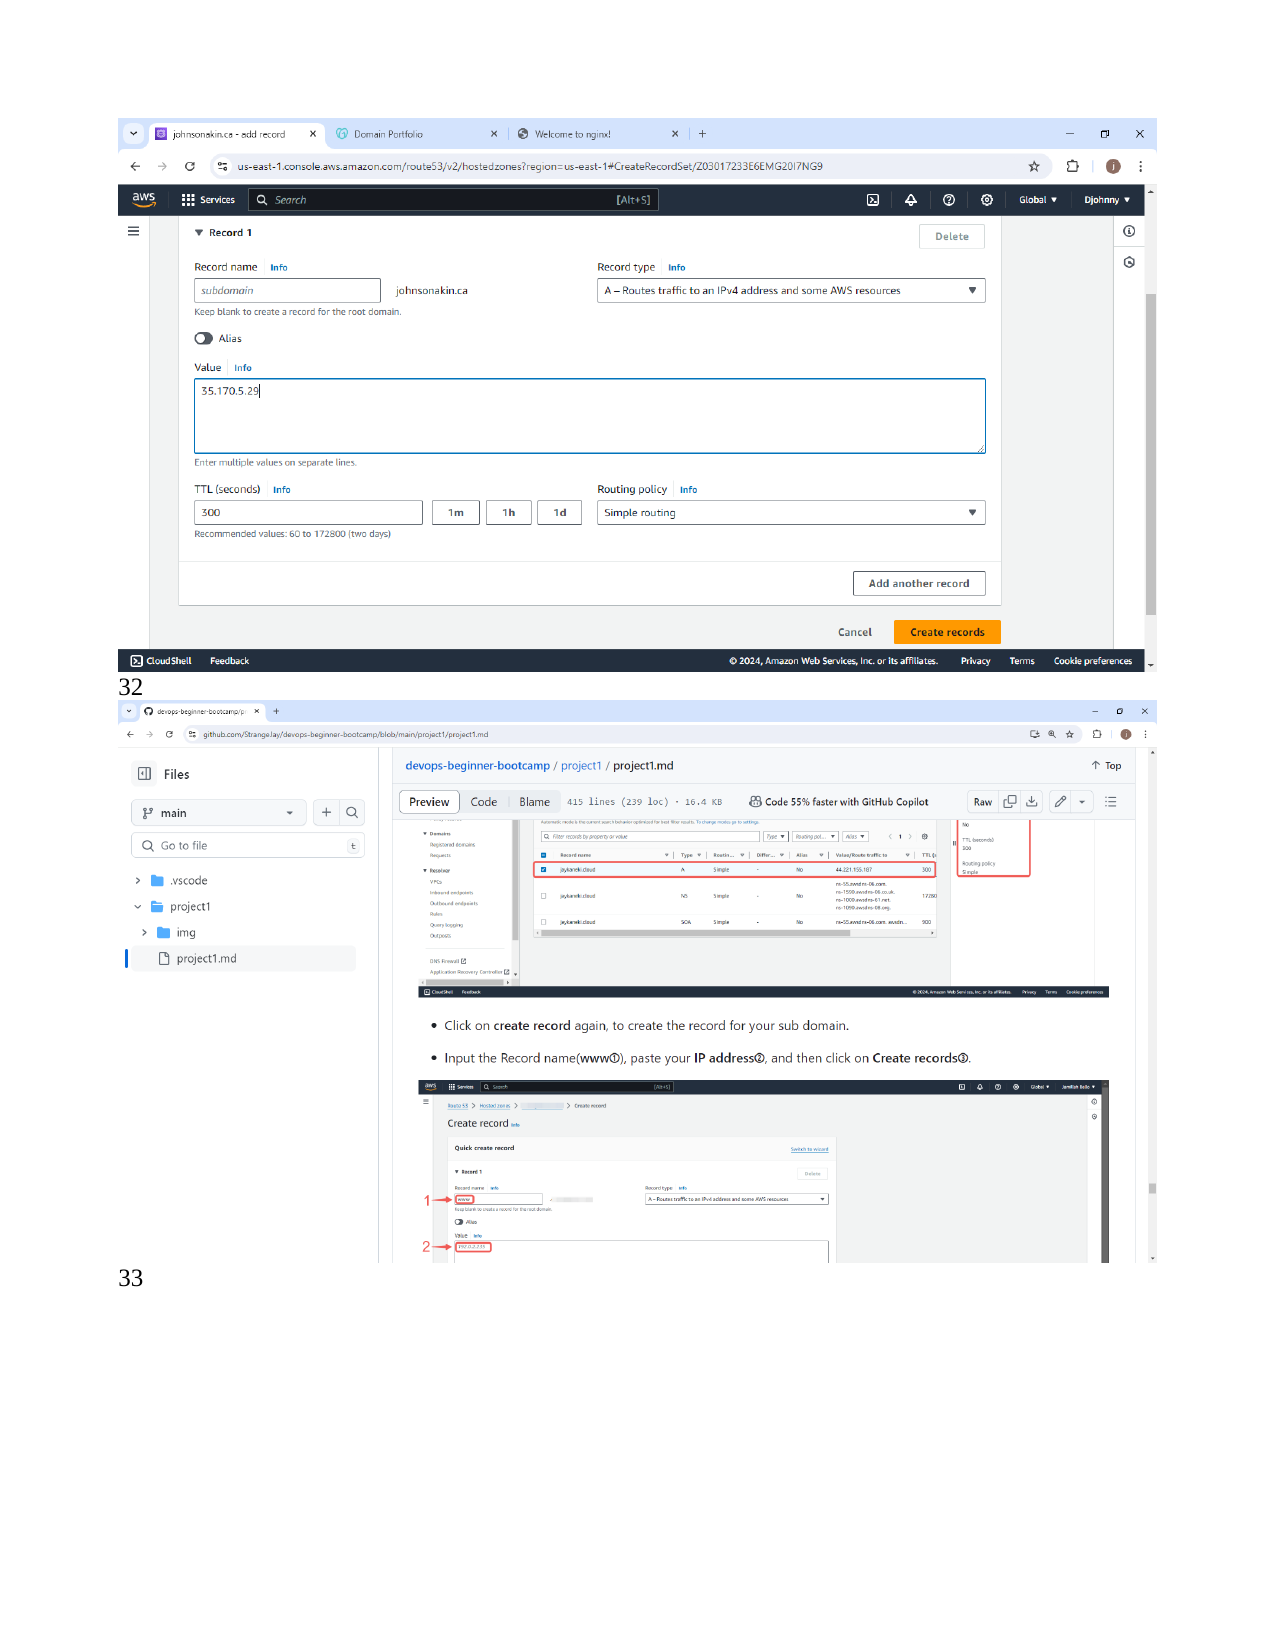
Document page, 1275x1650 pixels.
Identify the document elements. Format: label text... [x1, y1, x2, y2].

picture [118, 118, 1157, 672]
picture [118, 700, 1157, 1263]
text 32 [118, 672, 1157, 700]
text 33 [118, 1263, 1157, 1292]
